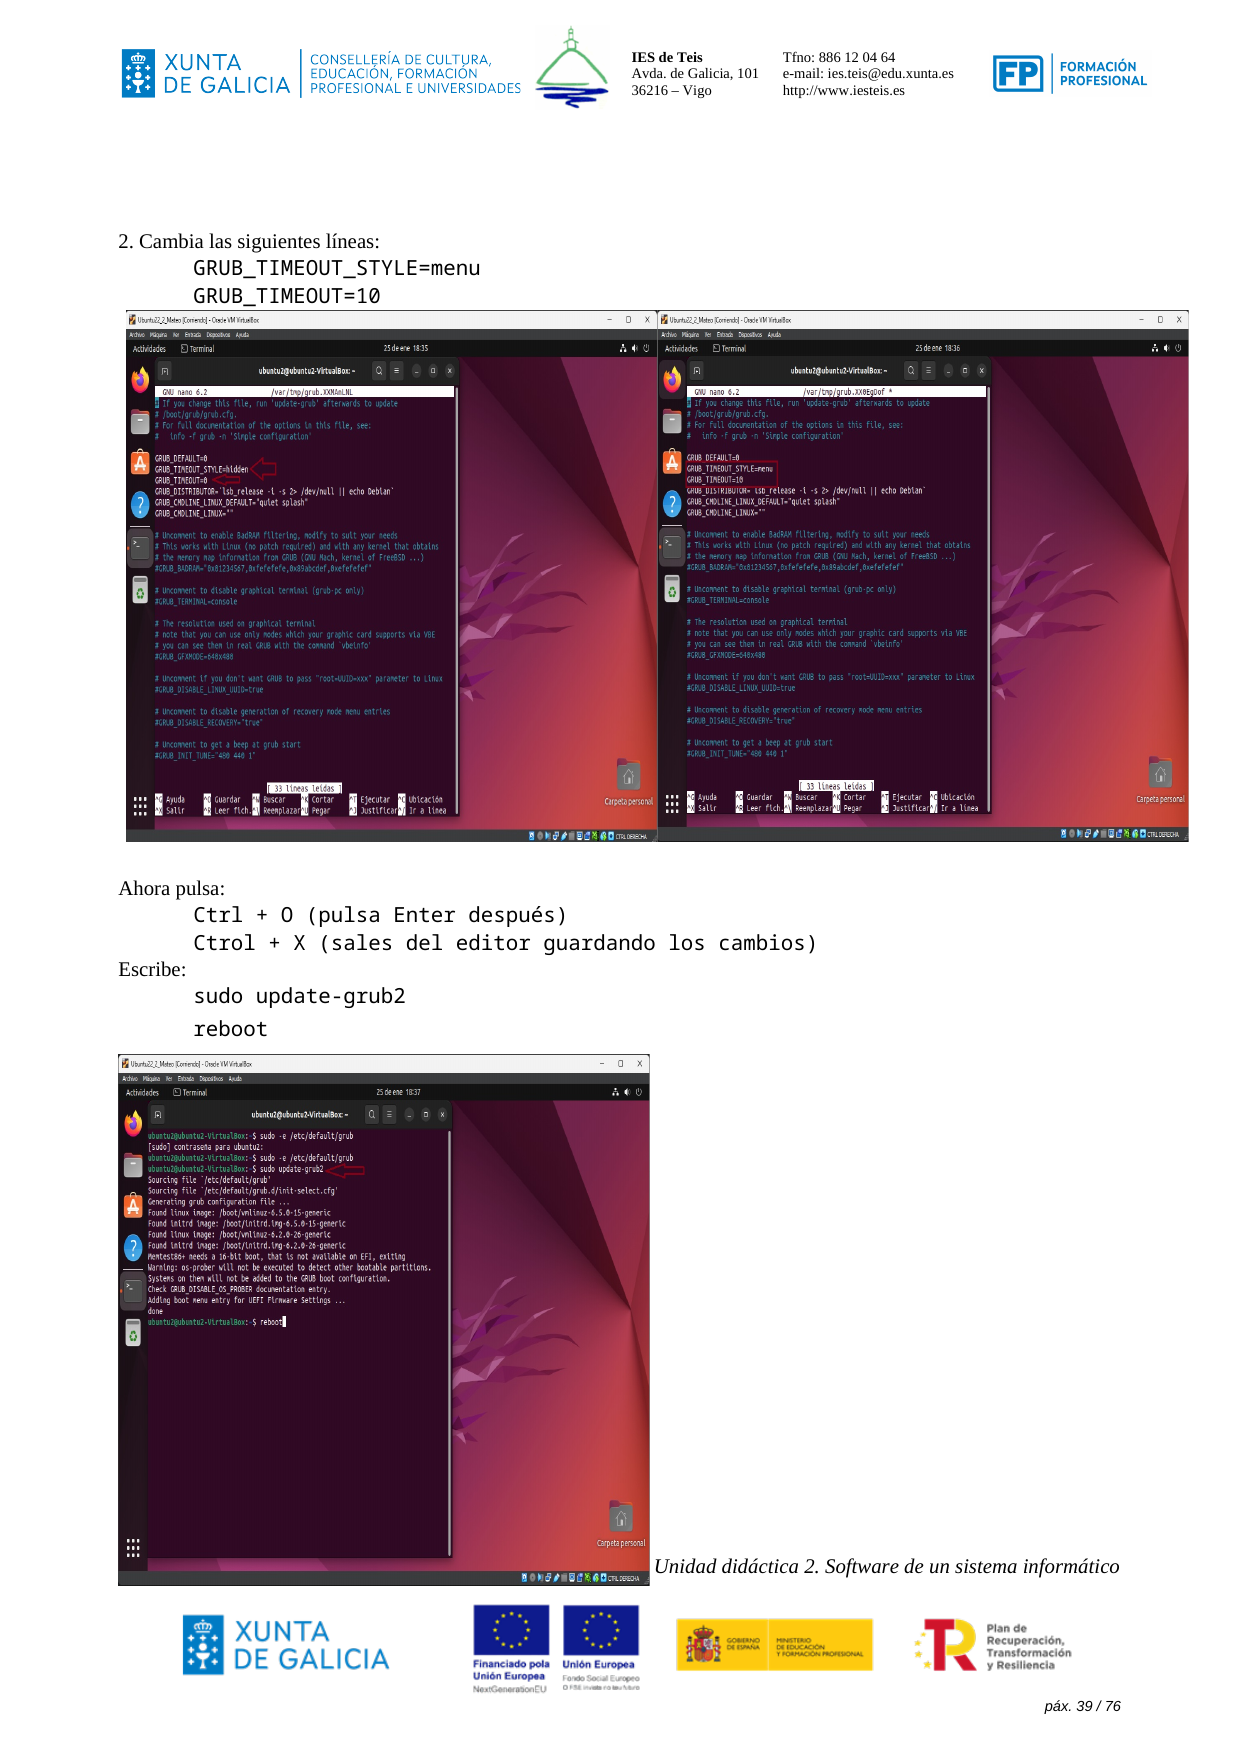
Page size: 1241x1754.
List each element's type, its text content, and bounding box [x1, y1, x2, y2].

picture [121, 49, 521, 98]
text reboot [118, 1009, 1122, 1043]
picture [182, 1593, 1085, 1700]
text 2. Cambia las siguientes líneas: [118, 228, 1122, 253]
text sudo update-grub2 [118, 981, 1122, 1009]
text GRUB_TIMEOUT_STYLE=menu [118, 253, 1122, 281]
picture [126, 310, 1189, 842]
picture [118, 1054, 650, 1586]
text GRUB_TIMEOUT=10 [118, 281, 1122, 309]
text Ctrl + O (pulsa Enter después) [118, 900, 1122, 928]
text Ctrol + X (sales del editor guardando los cambios) [118, 928, 1122, 957]
text Ahora pulsa: [118, 876, 1122, 900]
picture [534, 25, 611, 110]
text Escribe: [118, 957, 1122, 981]
picture [989, 50, 1153, 97]
